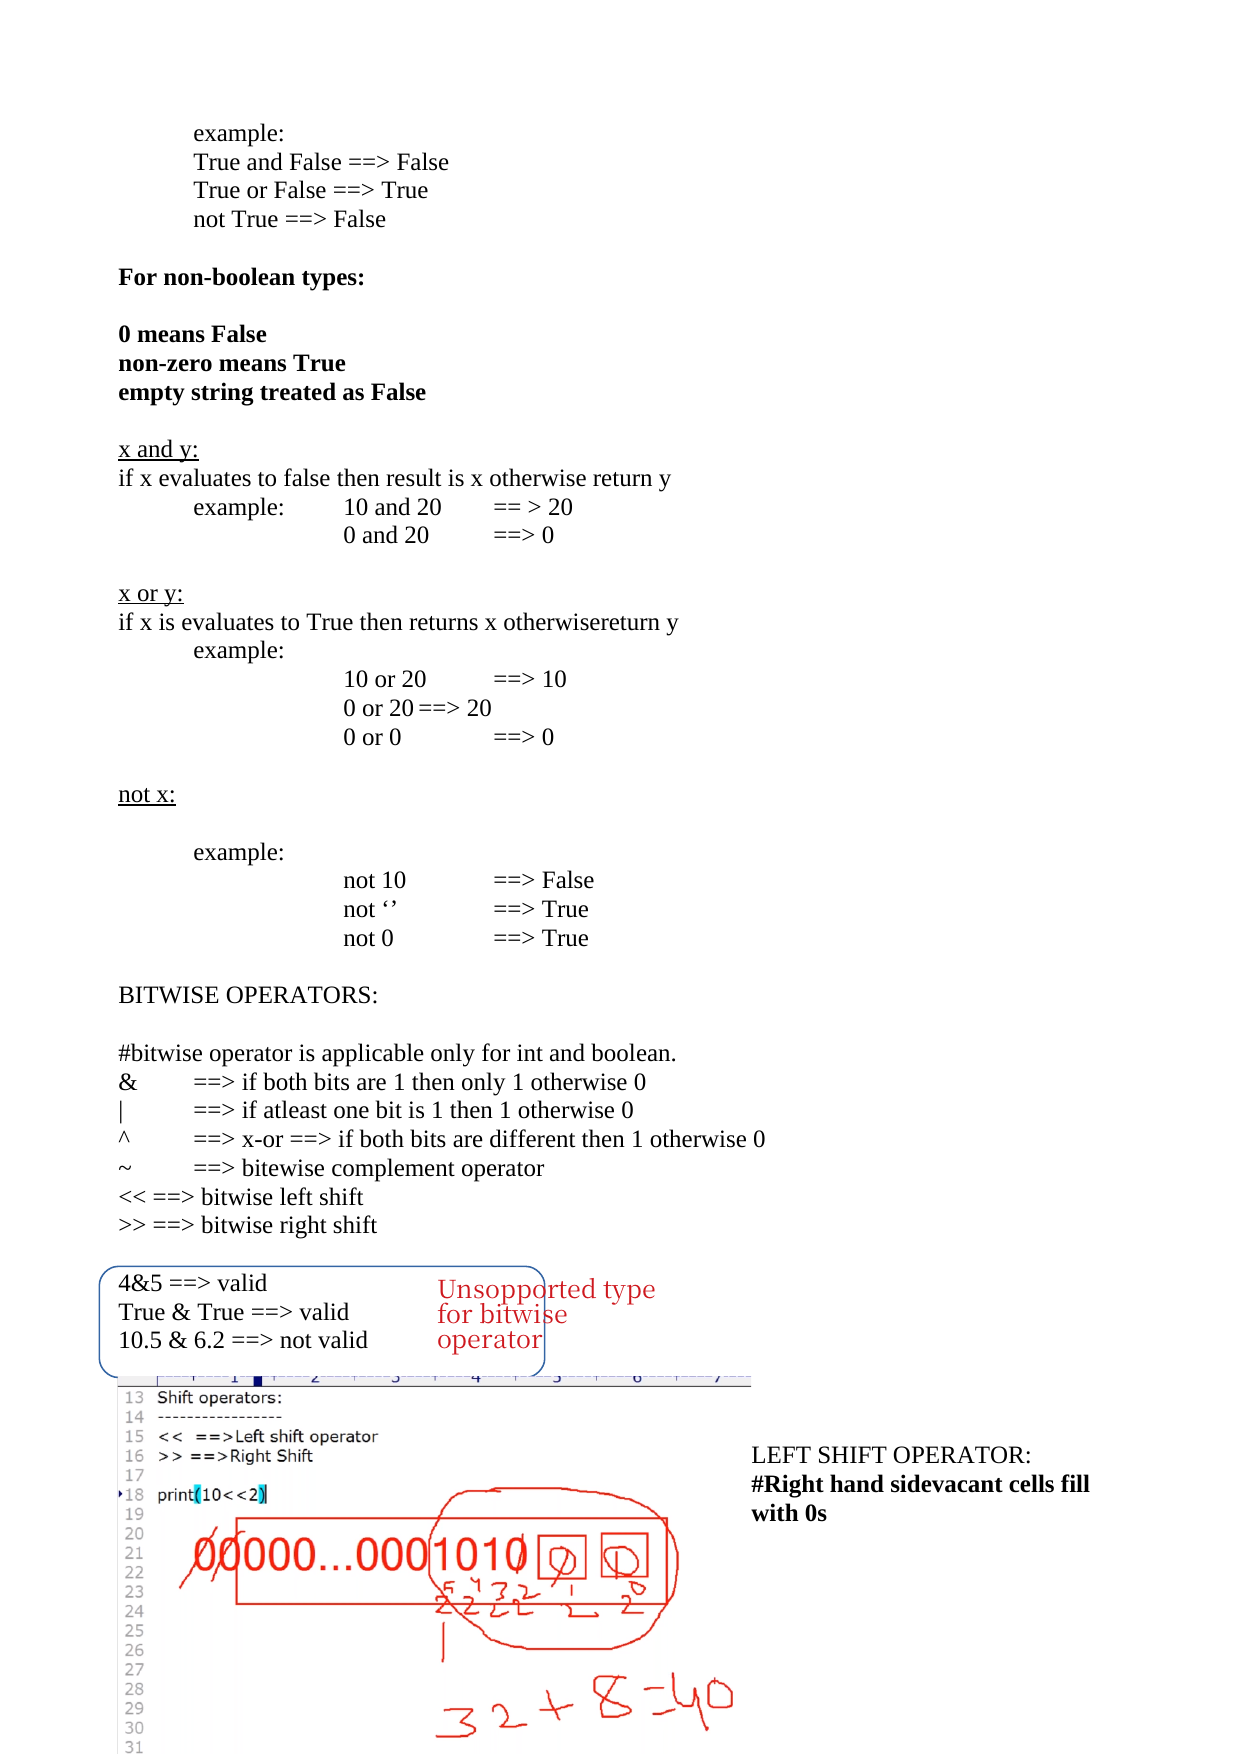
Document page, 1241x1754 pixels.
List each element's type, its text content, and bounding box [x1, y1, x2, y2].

text True or False ==> True [118, 176, 1122, 204]
text #bitwise operator is applicable only for int and boolean. [118, 1038, 1122, 1067]
text << ==> bitwise left shift [118, 1182, 1122, 1211]
text BITWISE OPERATORS: [118, 981, 1122, 1009]
text [662, 1297, 1122, 1326]
text 0 and 20 ==> 0 [118, 521, 1122, 549]
text >> ==> bitwise right shift [118, 1211, 1122, 1239]
text if x evaluates to false then result is x otherwise return y [118, 463, 1122, 492]
text not ‘’ ==> True [118, 894, 1122, 923]
text 0 means False [118, 319, 1122, 348]
text & ==> if both bits are 1 then only 1 otherwise 0 [118, 1067, 1122, 1096]
text Unsopported type for bitwise operator [437, 1278, 662, 1353]
text not x: [118, 779, 1122, 808]
text empty string treated as False [118, 377, 1122, 406]
picture [117, 1376, 752, 1754]
text not True ==> False [118, 204, 1122, 233]
text 0 or 20 ==> 20 [118, 693, 1122, 722]
text 10.5 & 6.2 ==> not valid [118, 1326, 454, 1354]
text x or y: [118, 578, 1122, 607]
text if x is evaluates to True then returns x otherwisereturn y [118, 607, 1122, 636]
text example: [118, 837, 1122, 866]
text ^ ==> x-or ==> if both bits are different then 1 otherwise 0 [118, 1124, 1122, 1153]
text ~ ==> bitewise complement operator [118, 1153, 1122, 1182]
text 0 or 0 ==> 0 [118, 722, 1122, 751]
text example: [118, 636, 1122, 664]
text 4&5 ==> valid [537, 1268, 1122, 1297]
text For non-boolean types: [118, 262, 1122, 291]
text not 10 ==> False [118, 866, 1122, 894]
text 10.5 & 6.2 ==> not valid [546, 1326, 1122, 1354]
text True & True ==> valid [118, 1297, 437, 1326]
text 10 or 20 ==> 10 [118, 664, 1122, 693]
text example: [118, 118, 1122, 147]
text example: 10 and 20 == > 20 [118, 492, 1122, 521]
text True and False ==> False [118, 147, 1122, 176]
text LEFT SHIFT OPERATOR: [752, 1441, 1122, 1469]
text 4&5 ==> valid [118, 1268, 541, 1297]
text #Right hand sidevacant cells fill with 0s [752, 1469, 1122, 1527]
text | ==> if atleast one bit is 1 then 1 otherwise 0 [118, 1096, 1122, 1124]
text non-zero means True [118, 348, 1122, 377]
text x and y: [118, 434, 1122, 463]
text not 0 ==> True [118, 923, 1122, 952]
